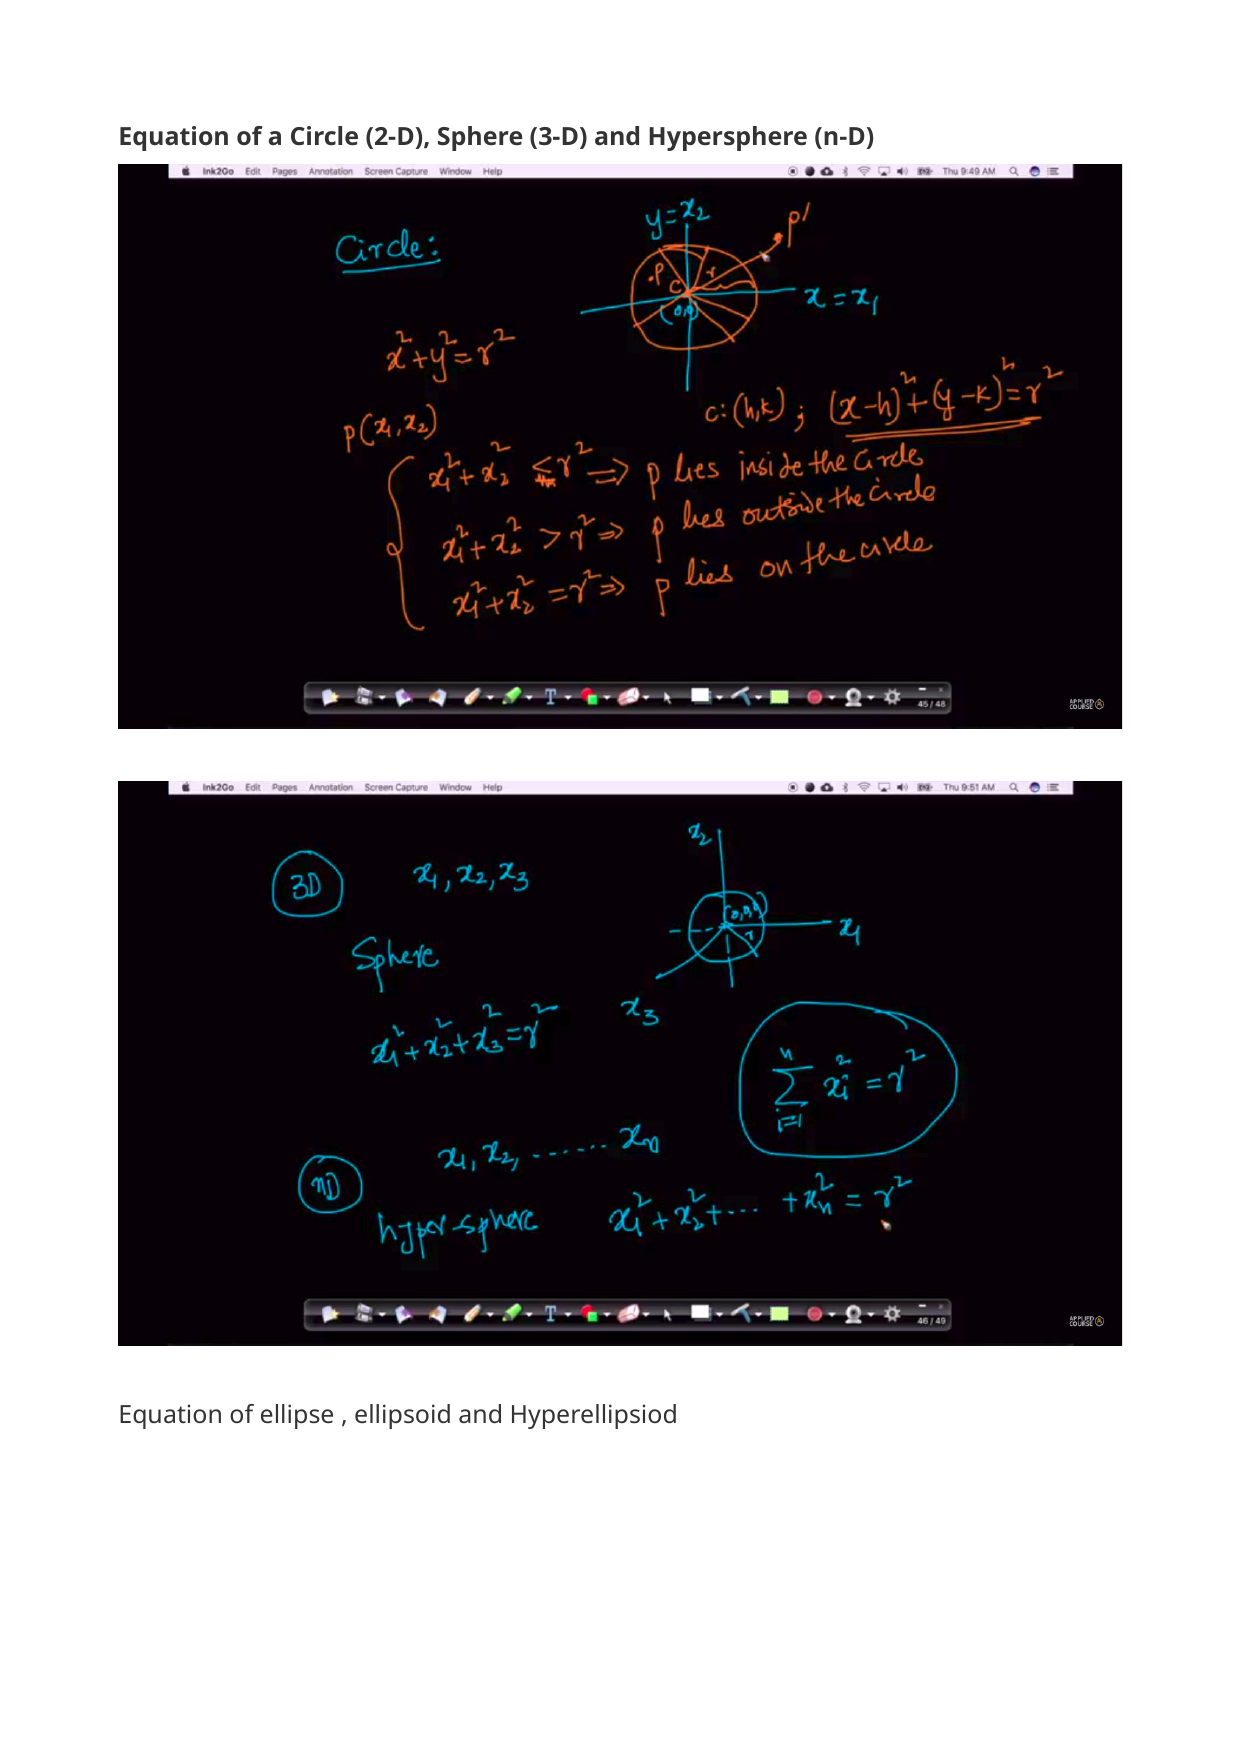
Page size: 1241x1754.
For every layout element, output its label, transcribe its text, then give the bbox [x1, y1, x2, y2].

picture [118, 164, 1123, 729]
picture [118, 781, 1123, 1346]
subtitle Equation of a Circle (2-D), Sphere (3-D) and Hypersphere (n-D) [118, 118, 1122, 152]
text Equation of ellipse , ellipsoid and Hyperellipsiod [118, 1397, 1122, 1431]
